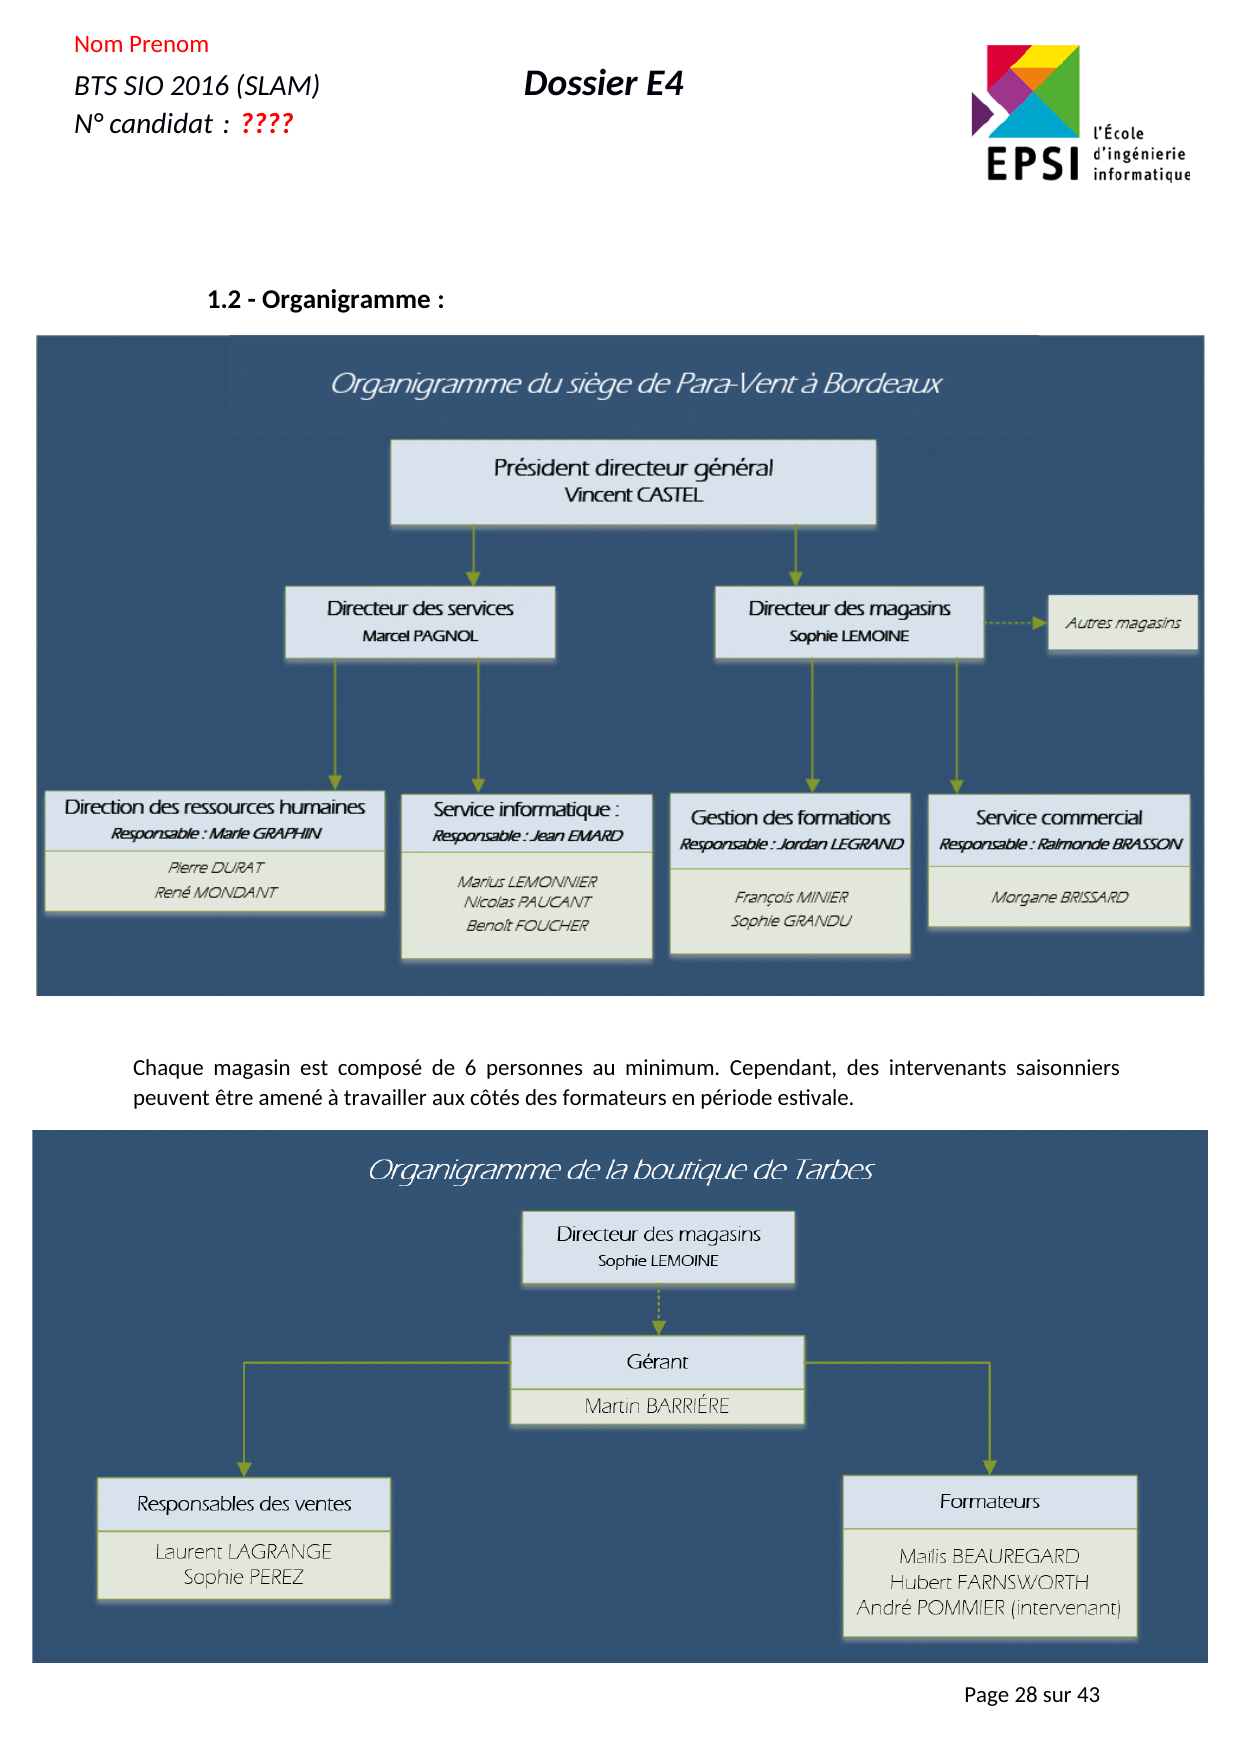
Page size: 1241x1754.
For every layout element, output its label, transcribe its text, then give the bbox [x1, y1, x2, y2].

text Chaque magasin est composé de 6 personnes au minimum. Cependant, des intervenants saisonniers peuvent être amené à travailler aux côtés des formateurs en période estivale. [133, 1053, 1122, 1111]
subtitle 1.2 - Organigramme : [133, 282, 1122, 315]
